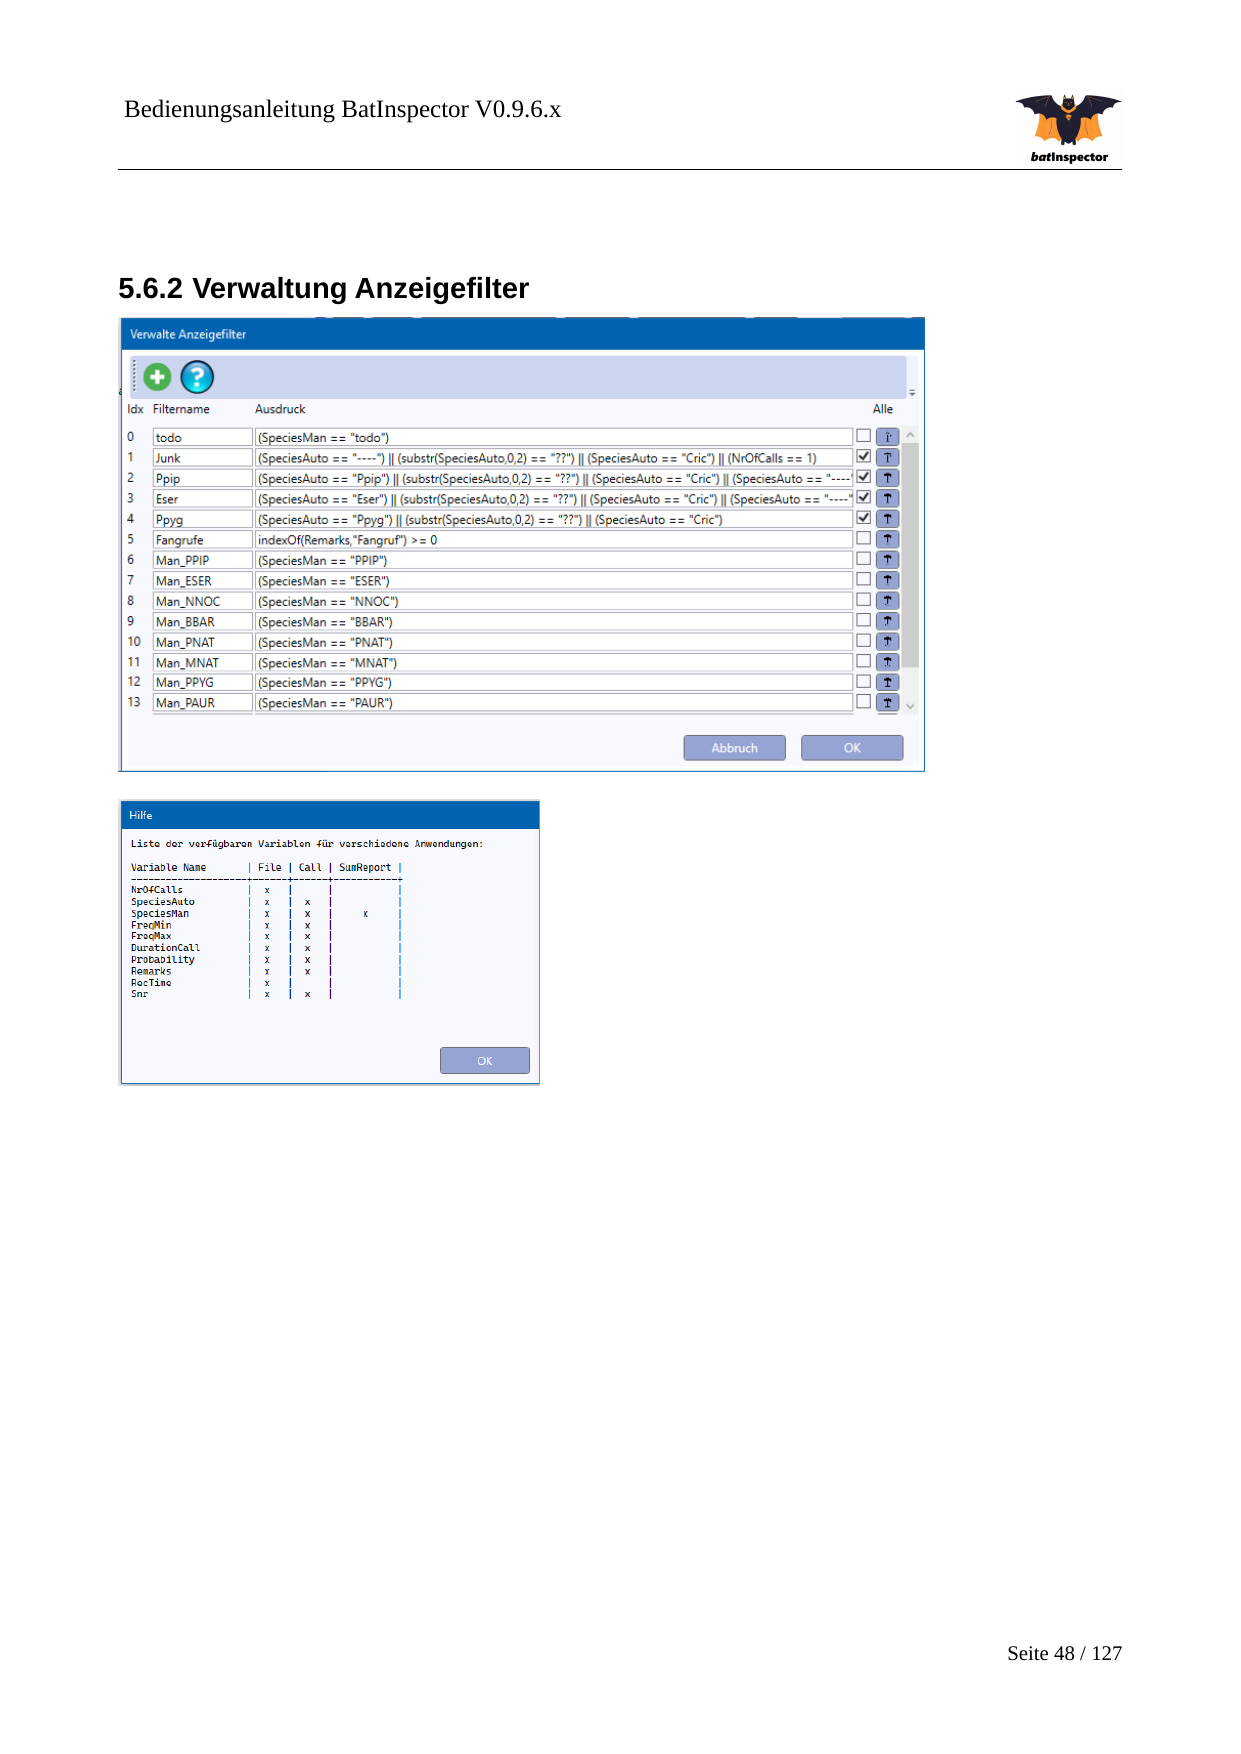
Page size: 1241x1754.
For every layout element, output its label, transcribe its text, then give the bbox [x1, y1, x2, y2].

subtitle Verwaltung Anzeigefilter [118, 272, 1122, 305]
picture [1015, 88, 1125, 165]
picture [118, 317, 925, 772]
picture [118, 799, 540, 1086]
